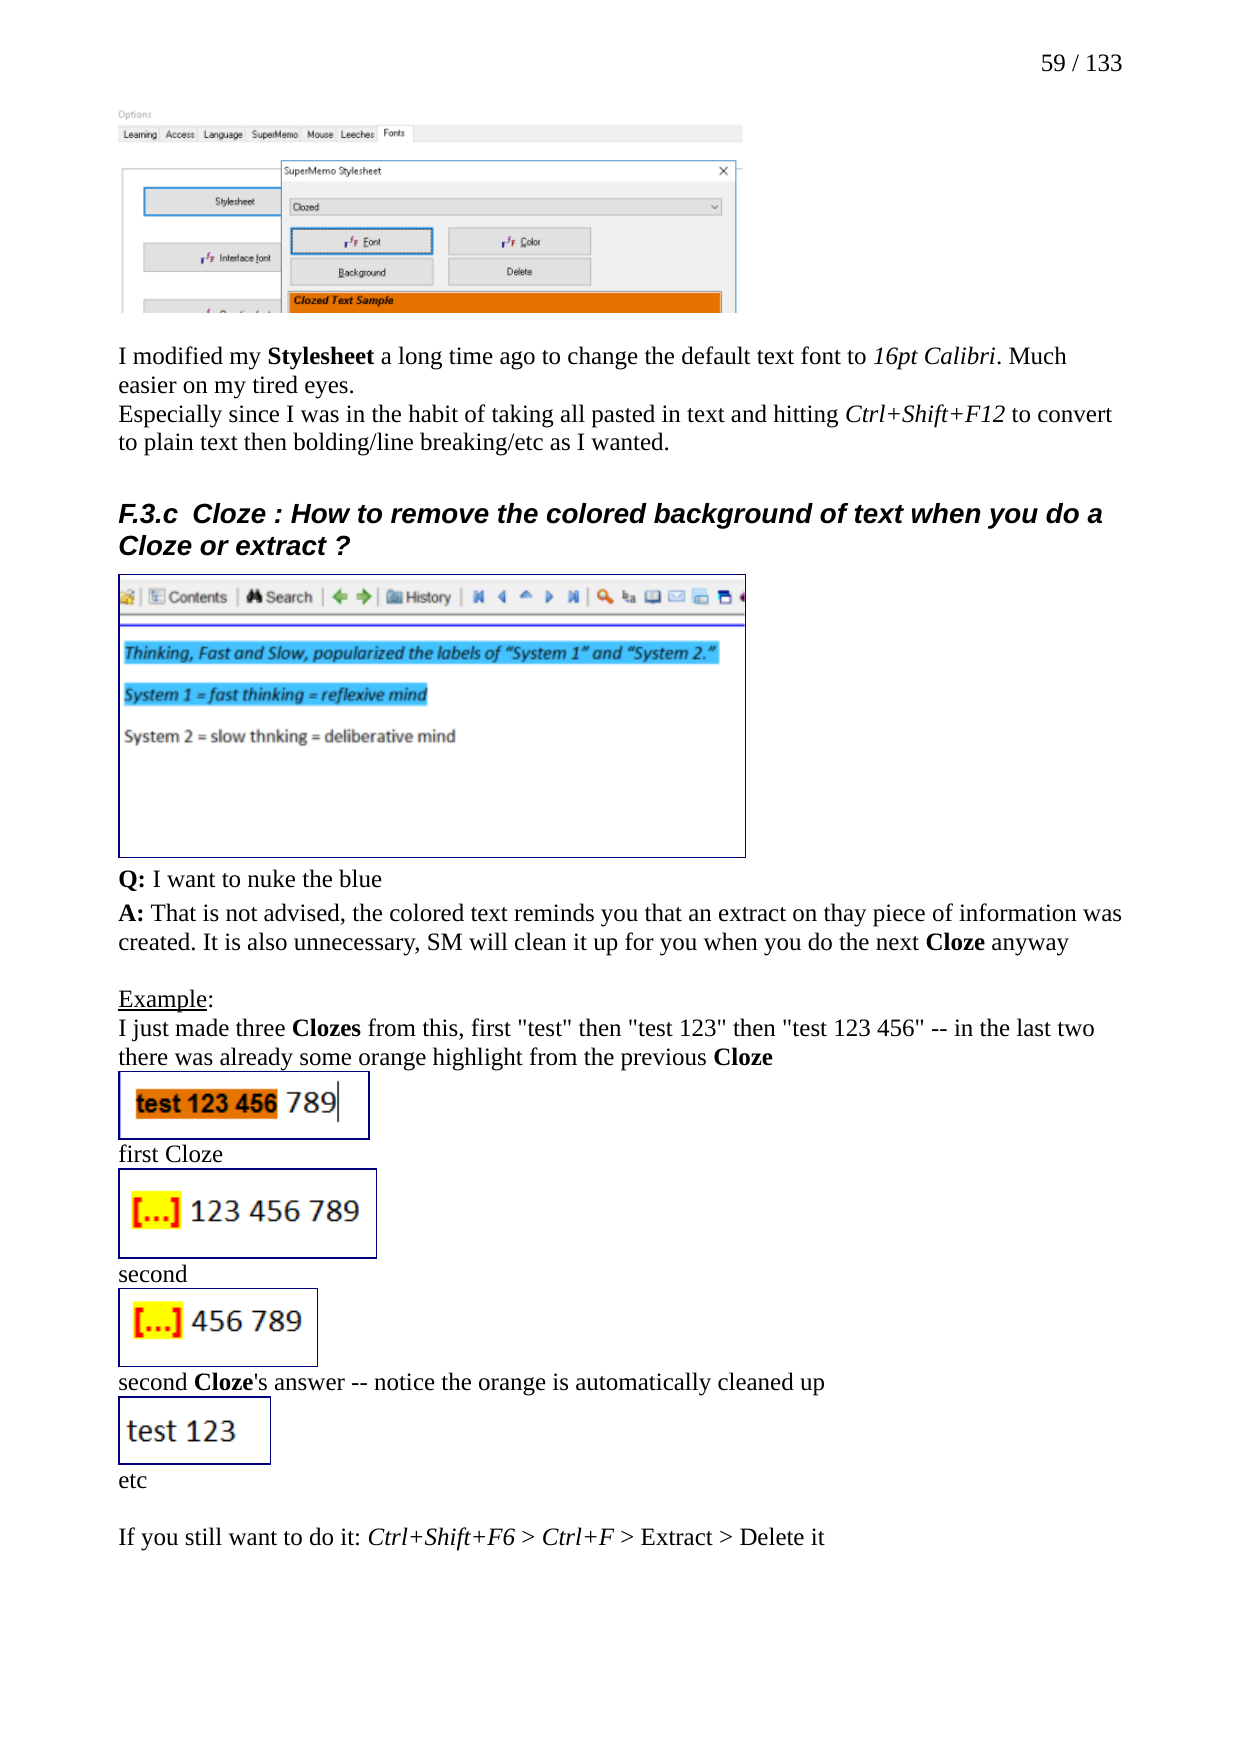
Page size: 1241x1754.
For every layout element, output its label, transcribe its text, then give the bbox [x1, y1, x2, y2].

text second Cloze's answer -- notice the orange is automatically cleaned up [118, 1367, 1122, 1396]
text Especially since I was in the habit of taking all pasted in text and hitting Ctrl+Shift+F12 to convert to plain text then bolding/line breaking/etc as I wanted. [118, 399, 1122, 456]
subtitle Cloze : How to remove the colored background of text when you do a Cloze or extract ? [118, 497, 1122, 561]
text A: That is not advised, the colored text reminds you that an extract on thay piece of information was created. It is also unnecessary, SM will clean it up for you when you do the next Cloze anyway [118, 898, 1122, 956]
picture [120, 1289, 317, 1366]
text second [118, 1259, 1122, 1288]
text etc [118, 1465, 1122, 1493]
text I modified my Stylesheet a long time ago to change the default text font to 16pt Calibri. Much easier on my tired eyes. [118, 341, 1122, 399]
picture [120, 1072, 368, 1138]
picture [120, 1170, 376, 1257]
text Example: [118, 984, 1122, 1013]
text Q: I want to nuke the blue [118, 864, 1122, 892]
text first Cloze [118, 1139, 1122, 1168]
picture [120, 1398, 270, 1463]
text I just made three Clozes from this, first "test" then "test 123" then "test 123 456" -- in the last two there was already some orange highlight from the previous Cloze [118, 1013, 1122, 1071]
picture [120, 575, 745, 857]
picture [118, 106, 743, 313]
text If you still want to do it: Ctrl+Shift+F6 > Ctrl+F > Extract > Delete it [118, 1522, 1122, 1551]
